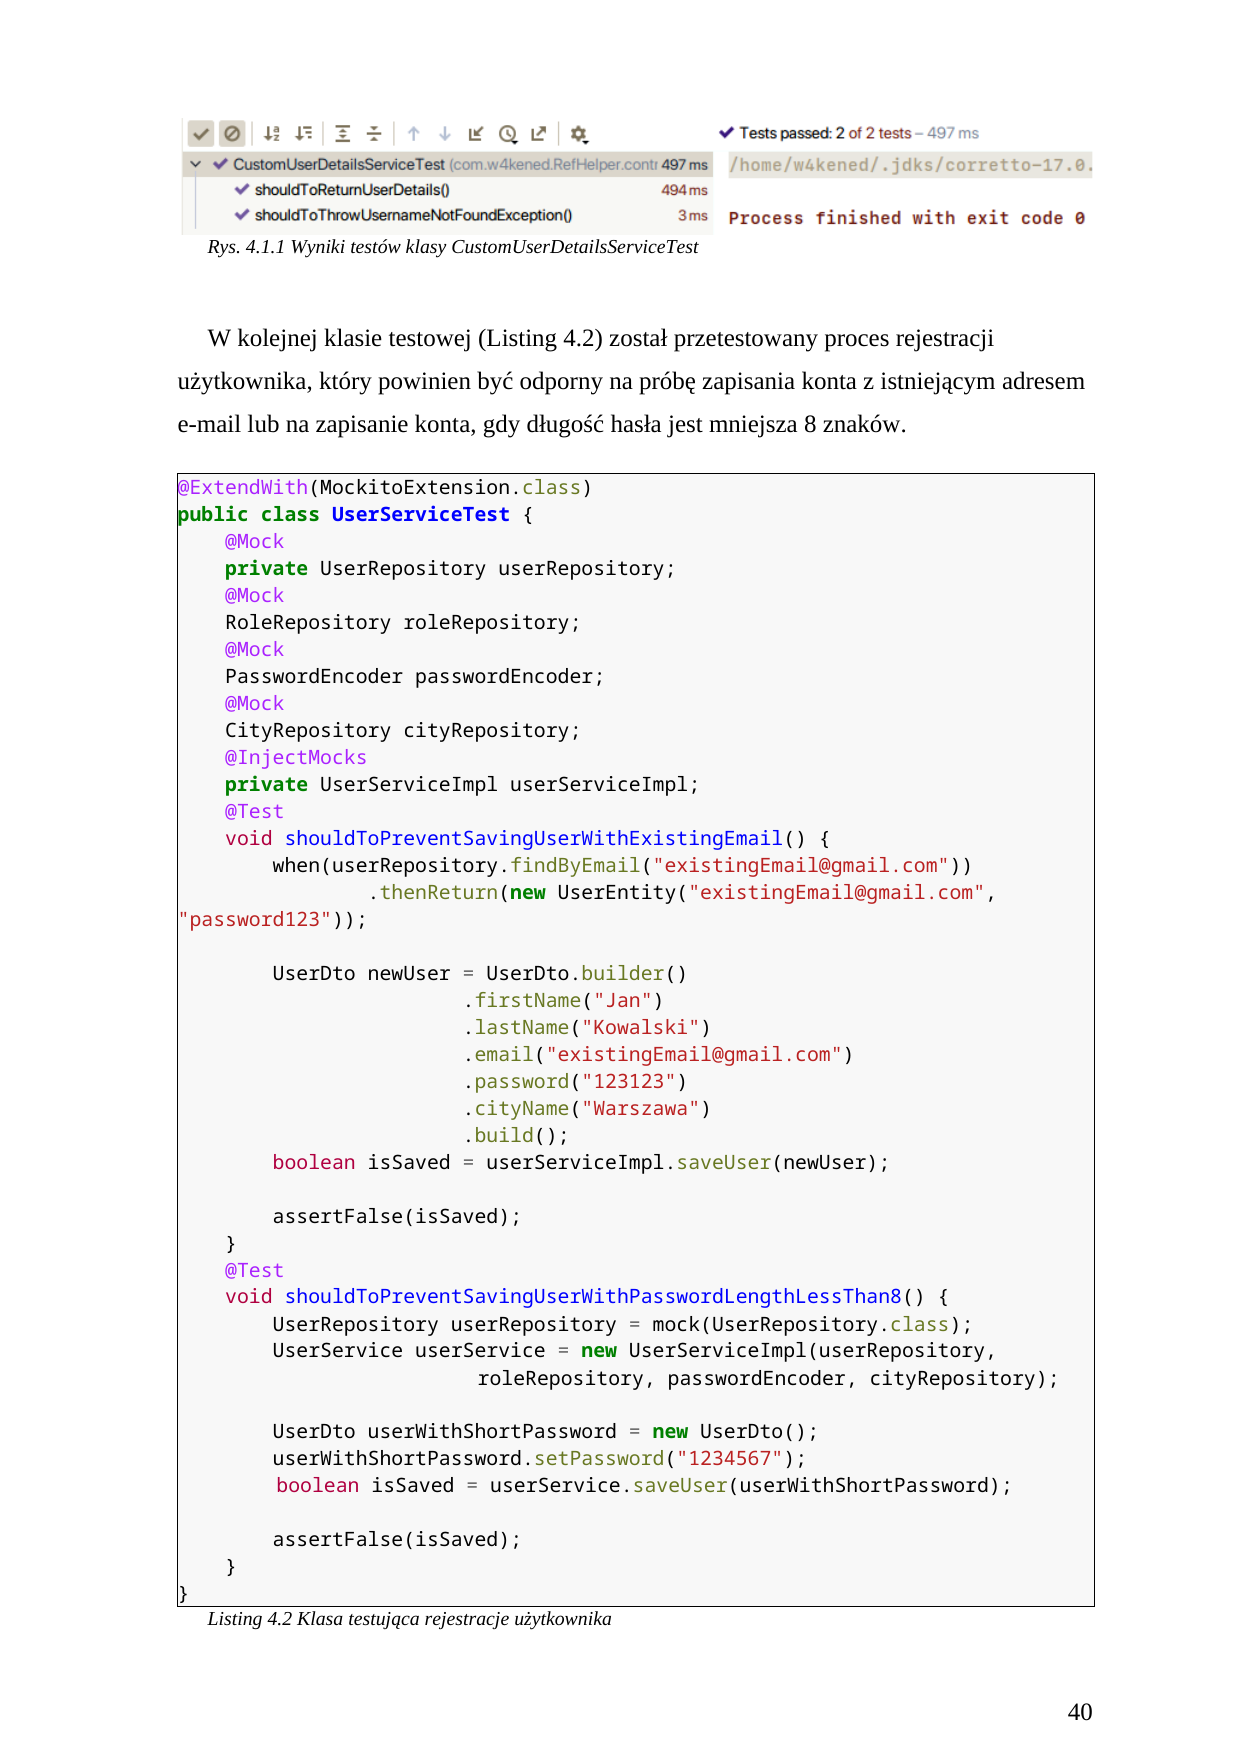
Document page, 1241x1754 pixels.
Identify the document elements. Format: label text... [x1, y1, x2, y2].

text Listing 4.2 Klasa testująca rejestracje użytkownika [177, 1607, 1095, 1630]
text Rys. 4.1.1 Wyniki testów klasy CustomUserDetailsServiceTest [177, 235, 1092, 257]
picture [177, 118, 1093, 235]
text W kolejnej klasie testowej (Listing 4.2) został przetestowany proces rejestracji użytkownika, który powinien być odporny na próbę zapisania konta z istniejącym adresem e-mail lub na zapisanie konta, gdy długość hasła jest mniejsza 8 znaków. [177, 323, 1092, 438]
